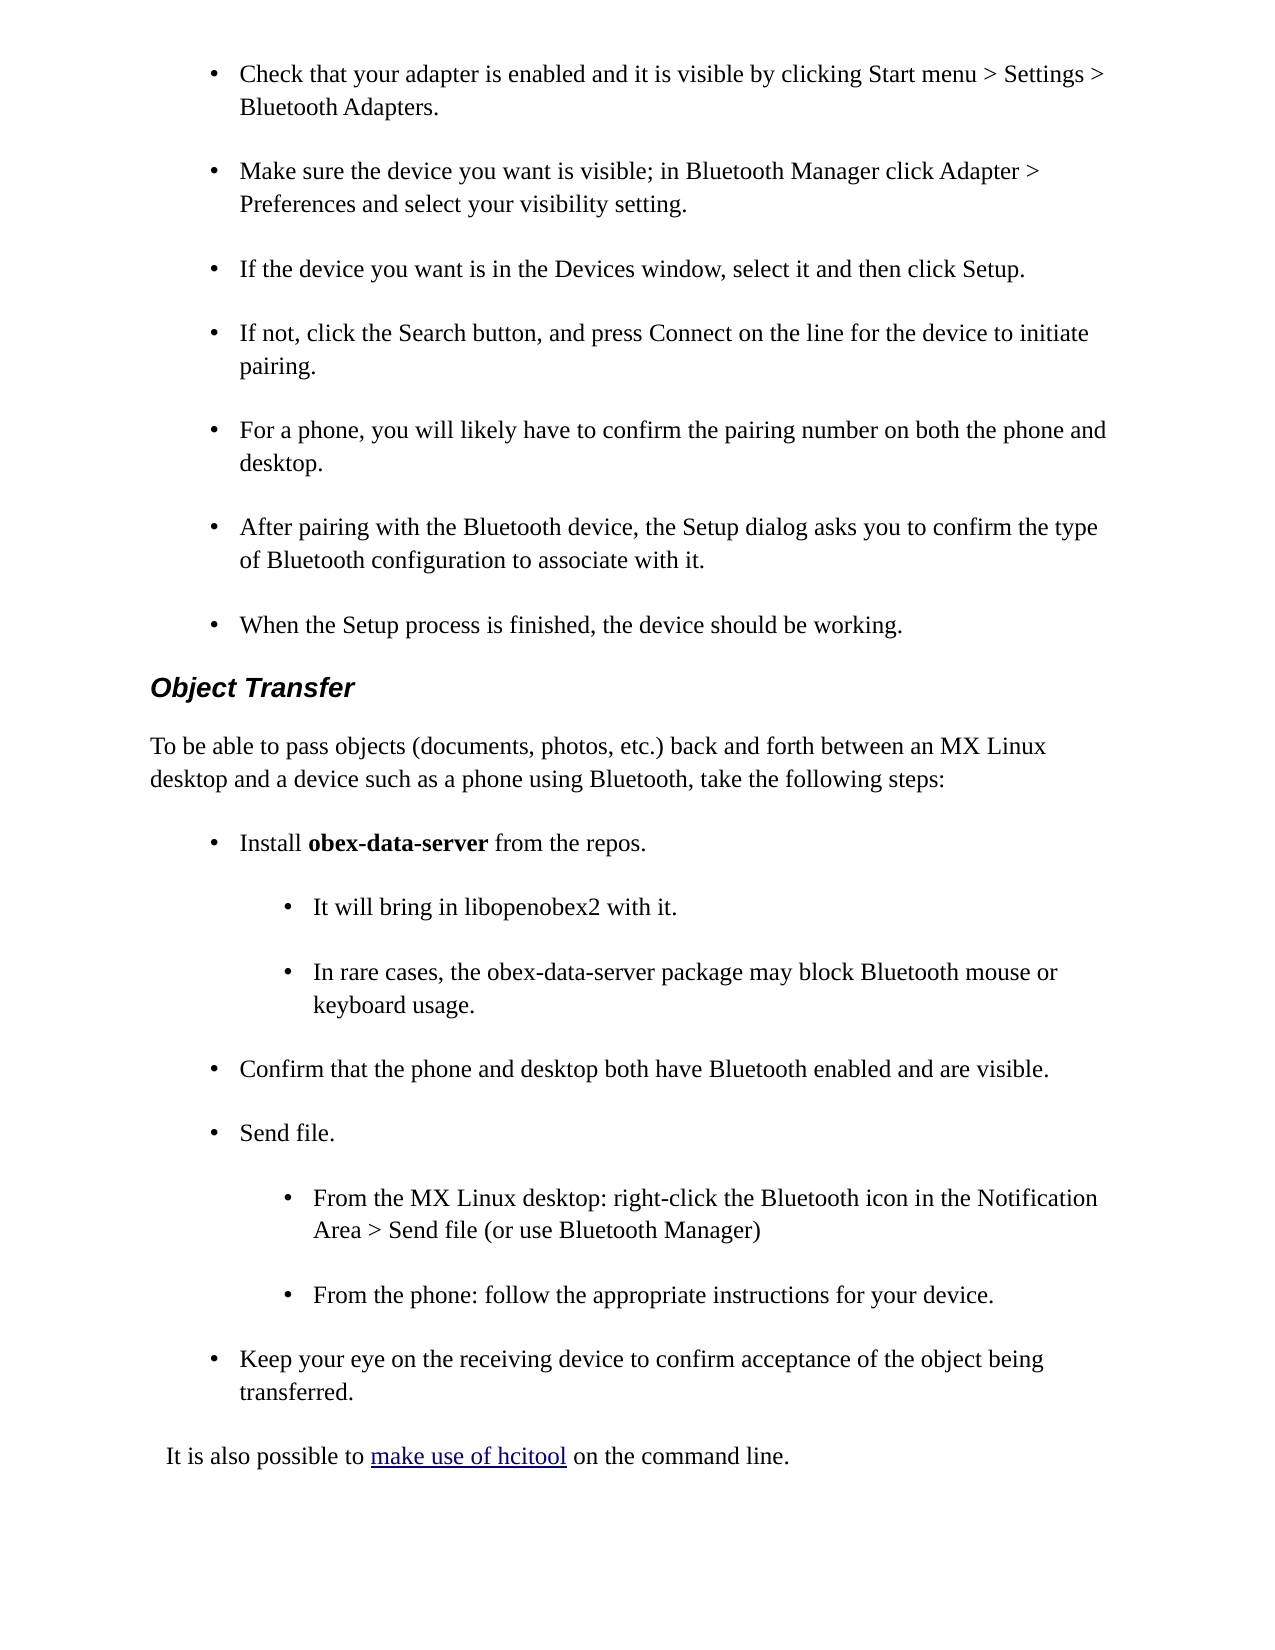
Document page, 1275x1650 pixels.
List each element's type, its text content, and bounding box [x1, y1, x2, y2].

list From the phone: follow the appropriate instructions for your device. [283, 1280, 1109, 1309]
list Check that your adapter is enabled and it is visible by clicking Start menu > Settings > Bluetooth Adapters. [210, 59, 1109, 121]
list For a phone, you will likely have to confirm the pairing number on both the phone and desktop. [210, 415, 1109, 477]
list If the device you want is in the Devices window, select it and then click Setup. [210, 254, 1109, 282]
text It is also possible to make use of hcitool on the command line. [166, 1441, 1109, 1470]
list Make sure the device you want is visible; in Bluetooth Manager click Adapter > Preferences and select your visibility setting. [210, 156, 1109, 218]
subtitle Object Transfer [150, 671, 1125, 703]
list Keep your eye on the receiving device to confirm acceptance of the object being transferred. [210, 1344, 1109, 1406]
list Install obex-data-server from the repos. [210, 828, 1109, 857]
list After pairing with the Bluetooth device, the Setup dialog asks you to confirm the type of Bluetooth configuration to associate with it. [210, 512, 1109, 574]
list It will bring in libopenobex2 with it. [283, 892, 1109, 921]
list When the Setup process is finished, the device should be working. [210, 610, 1109, 638]
list In rare cases, the obex-data-server package may block Bluetooth mouse or keyboard usage. [283, 957, 1109, 1018]
list If not, click the Search button, and press Connect on the line for the device to initiate pairing. [210, 318, 1109, 380]
text To be able to pass objects (documents, photos, etc.) back and forth between an MX Linux desktop and a device such as a phone using Bluetooth, take the following steps: [150, 731, 1125, 793]
list From the MX Linux desktop: right-click the Bluetooth icon in the Notification Area > Send file (or use Bluetooth Manager) [283, 1183, 1109, 1244]
list Confirm that the phone and desktop both have Bluetooth enabled and are visible. [210, 1054, 1109, 1083]
list Send file. [210, 1118, 1109, 1147]
